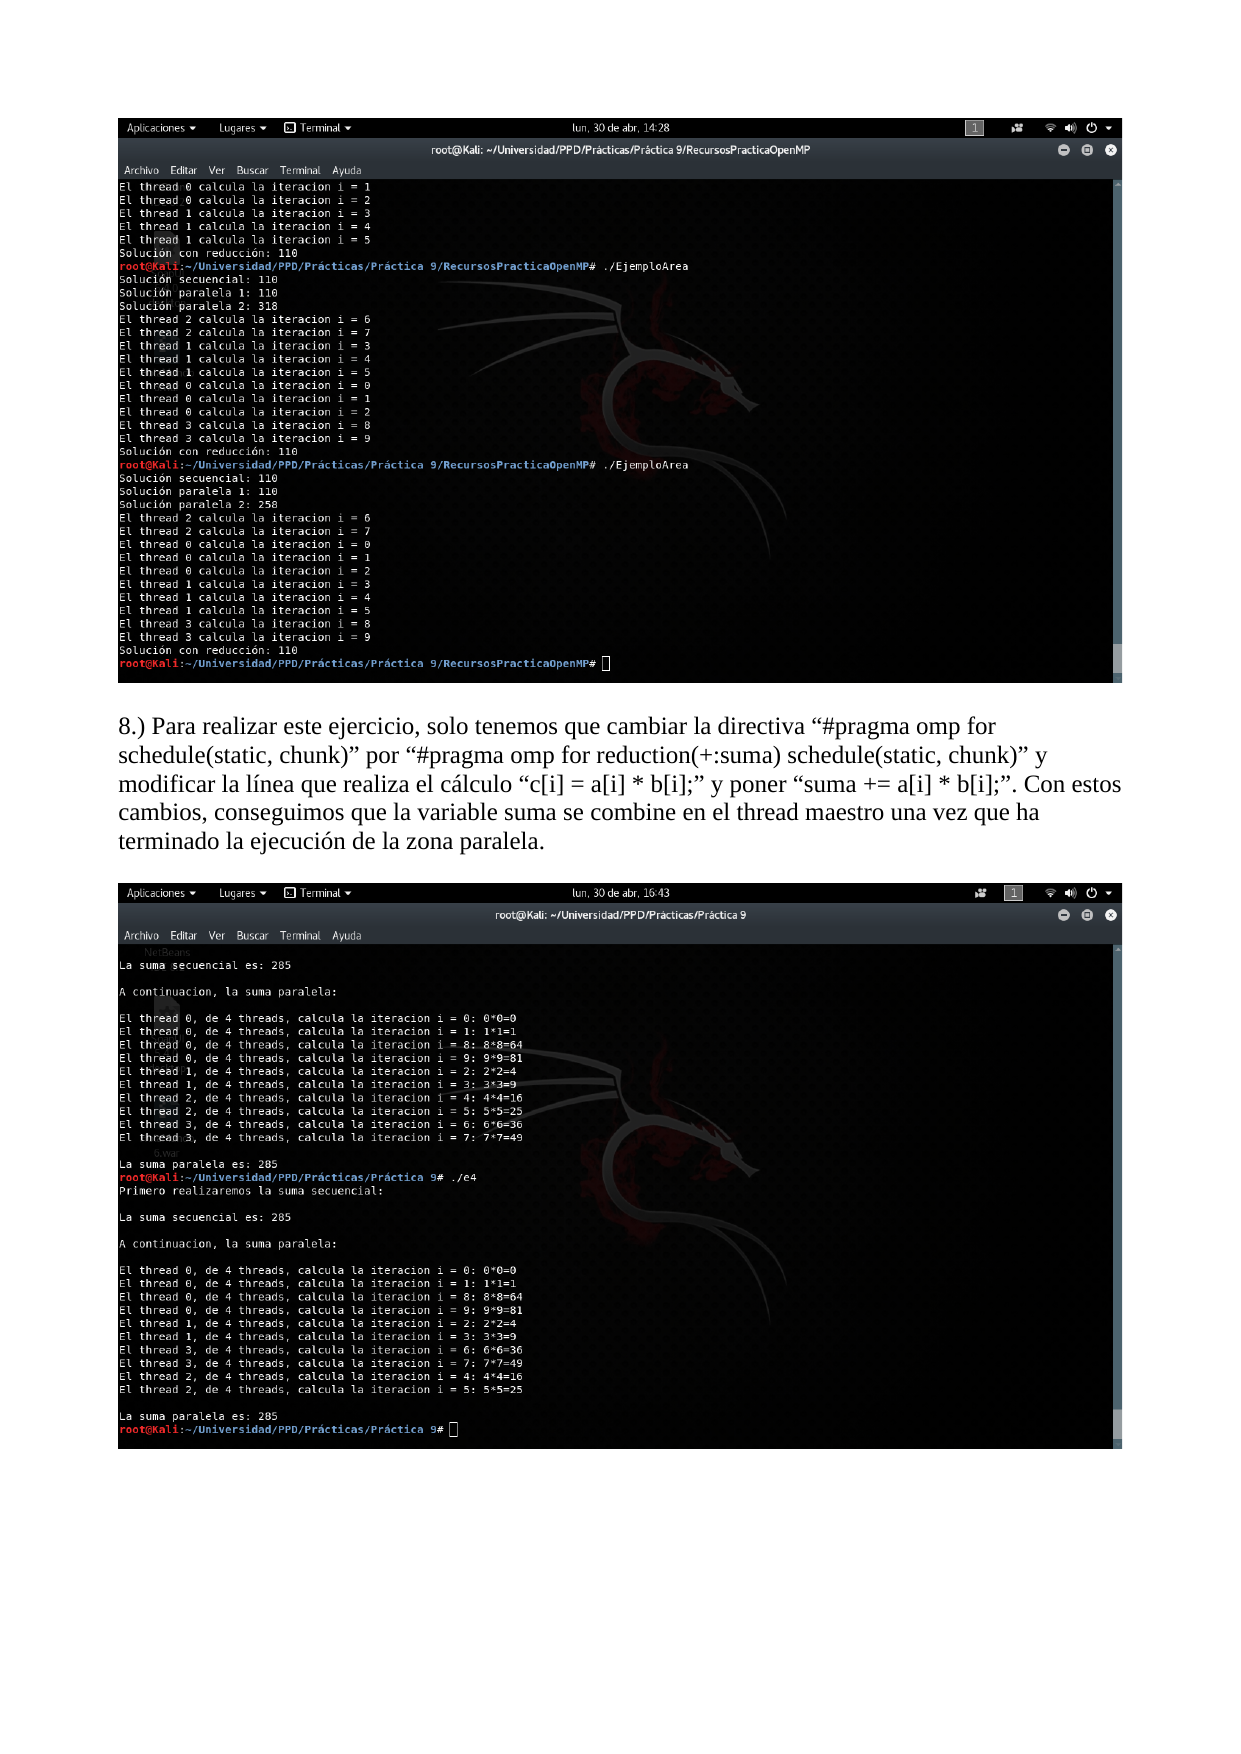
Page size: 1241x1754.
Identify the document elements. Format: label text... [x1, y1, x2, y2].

picture [118, 118, 1123, 683]
text 8.) Para realizar este ejercicio, solo tenemos que cambiar la directiva “#pragma omp for schedule(static, chunk)” por “#pragma omp for reduction(+:suma) schedule(static, chunk)” y modificar la línea que realiza el cálculo “c[i] = a[i] * b[i];” y poner “suma += a[i] * b[i];”. Con estos cambios, conseguimos que la variable suma se combine en el thread maestro una vez que ha terminado la ejecución de la zona paralela. [118, 711, 1122, 855]
picture [118, 883, 1123, 1449]
